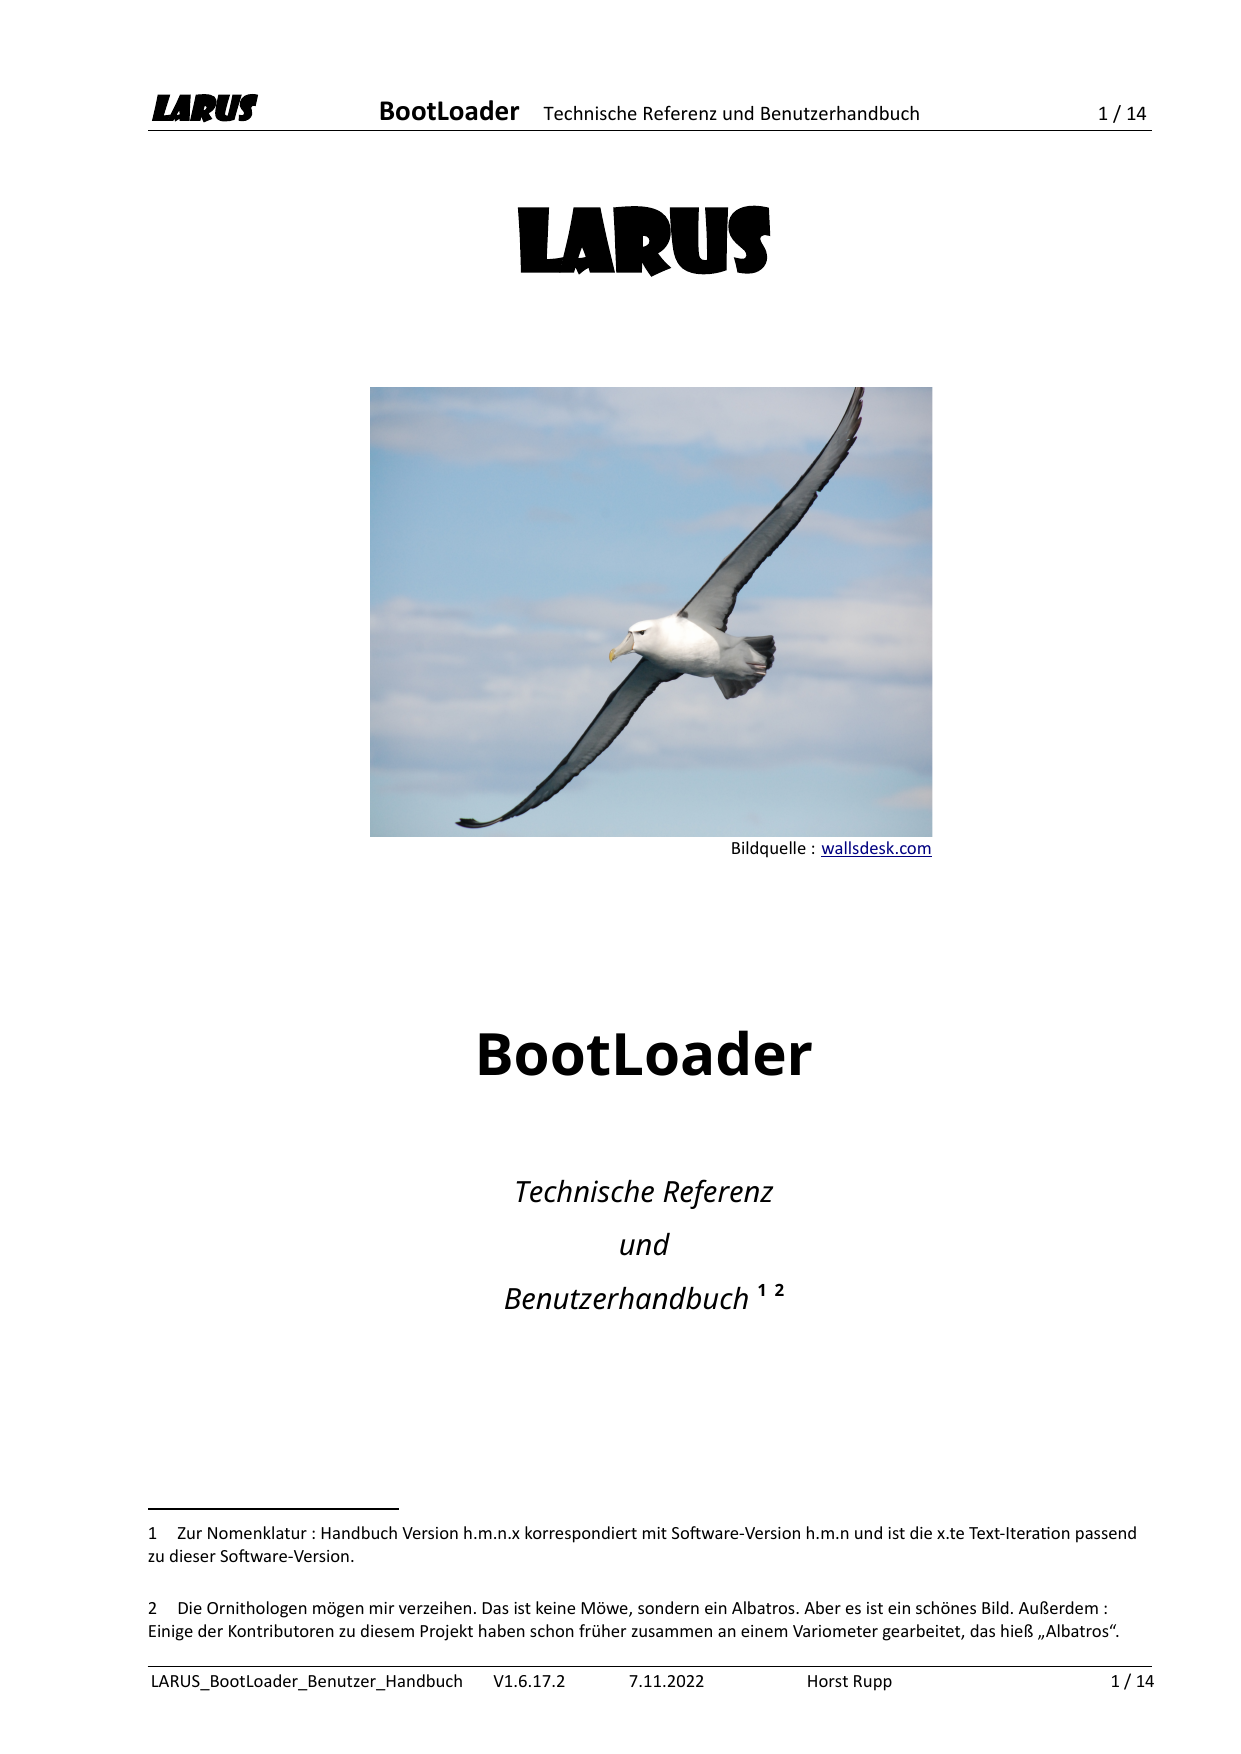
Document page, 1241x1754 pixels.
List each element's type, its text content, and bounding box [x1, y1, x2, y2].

title BootLoader [148, 1012, 1140, 1092]
text Bildquelle : wallsdesk.com [148, 375, 1152, 859]
title Benutzerhandbuch [148, 1278, 1140, 1318]
picture [370, 387, 933, 837]
text Zur Nomenklatur : Handbuch Version h.m.n.x korrespondiert mit Software-Version h.m.n und ist die x.te Text-Iteration passend zu dieser Software-Version. [148, 1521, 1152, 1585]
title Technische Referenz [148, 1171, 1140, 1211]
title Larus [148, 185, 1140, 288]
text Die Ornithologen mögen mir verzeihen. Das ist keine Möwe, sondern ein Albatros. Aber es ist ein schönes Bild. Außerdem : Einige der Kontributoren zu diesem Projekt haben schon früher zusammen an einem Variometer gearbeitet, das hieß „Albatros“. [148, 1597, 1152, 1660]
title und [148, 1224, 1140, 1264]
